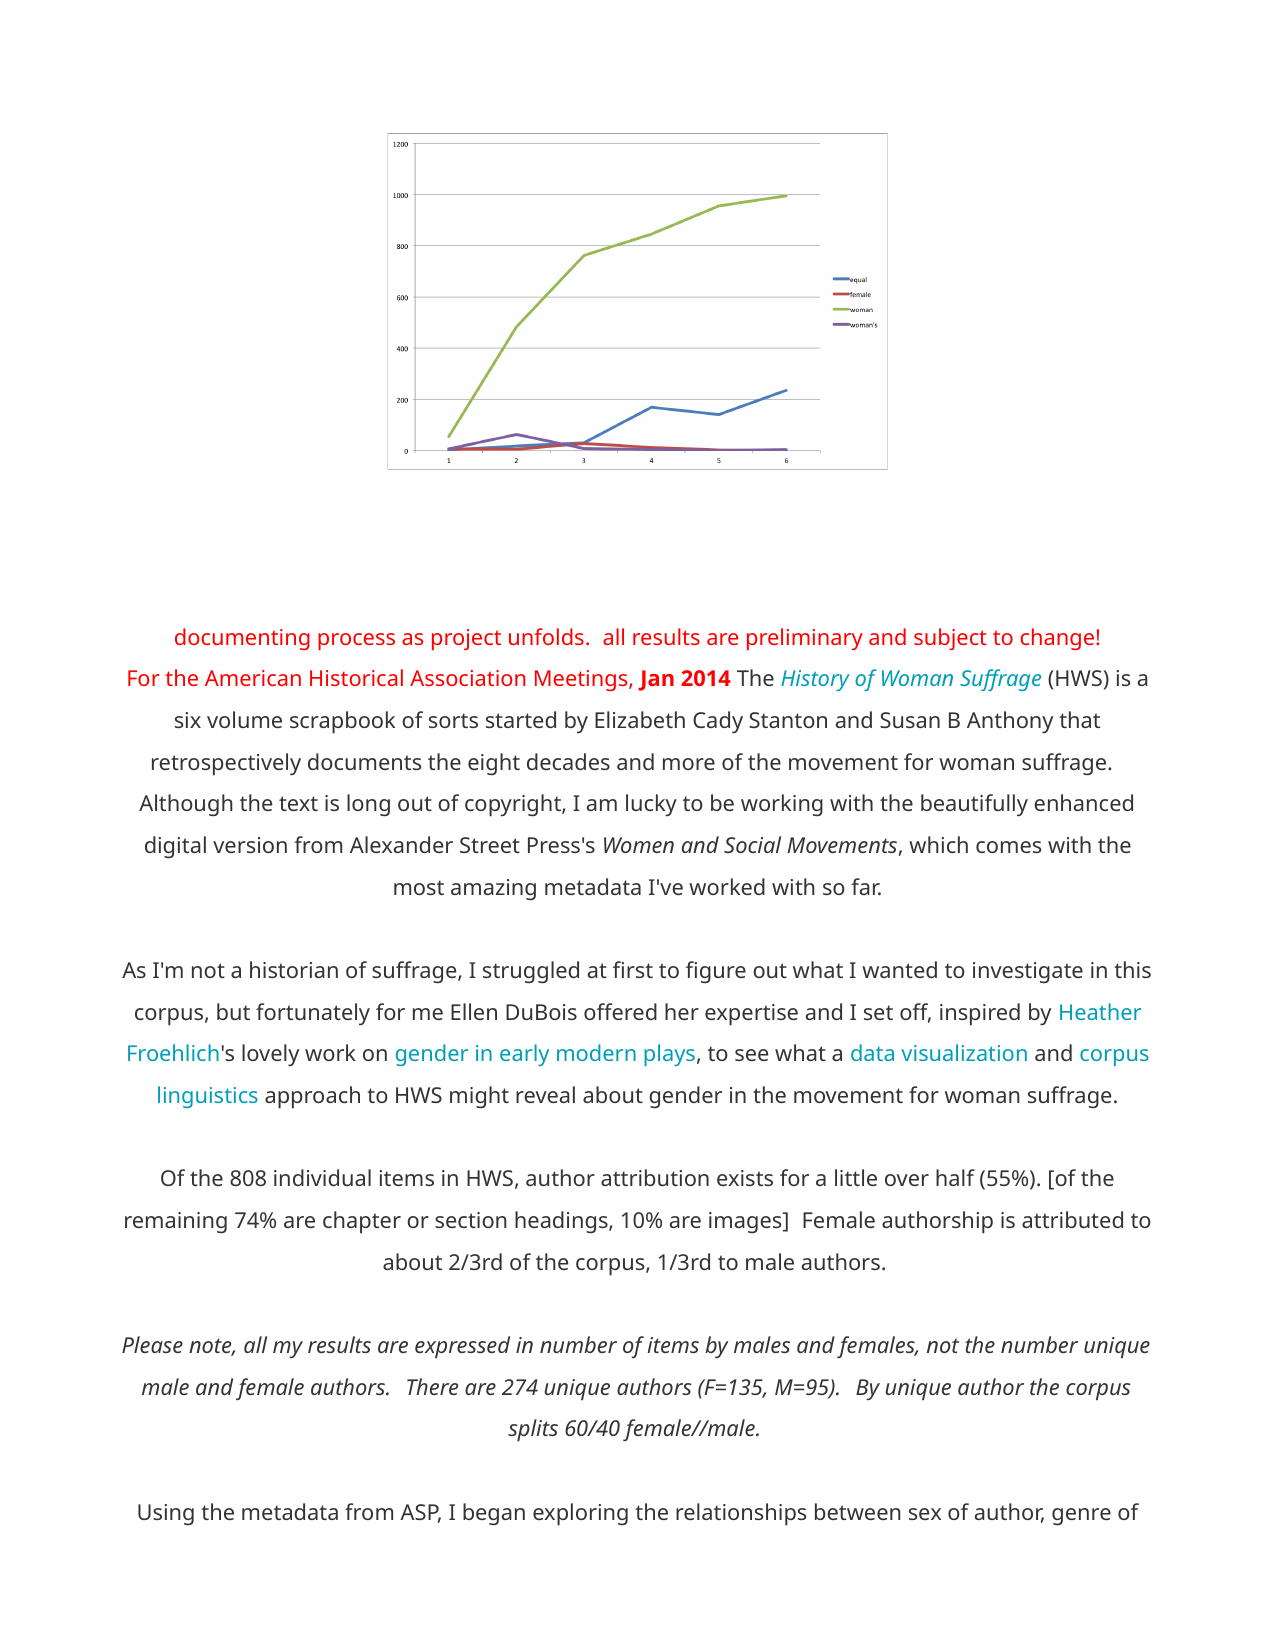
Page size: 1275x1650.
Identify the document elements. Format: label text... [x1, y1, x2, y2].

text documenting process as project unfolds. all results are preliminary and subject to change! For the American Historical Association Meetings, Jan 2014 The History of Woman Suffrage (HWS) is a six volume scrapbook of sorts started by Elizabeth Cady Stanton and Susan B Anthony that retrospectively documents the eight decades and more of the movement for woman suffrage. Although the text is long out of copyright, I am lucky to be working with the beautifully enhanced digital version from Alexander Street Press's Women and Social Movements, which comes with the most amazing metadata I've worked with so far. As I'm not a historian of suffrage, I struggled at first to figure out what I wanted to investigate in this corpus, but fortunately for me Ellen DuBois offered her expertise and I set off, inspired by Heather Froehlich's lovely work on gender in early modern plays, to see what a data visualization and corpus linguistics approach to HWS might reveal about gender in the movement for woman suffrage. Of the 808 individual items in HWS, author attribution exists for a little over half (55%). [of the remaining 74% are chapter or section headings, 10% are images] Female authorship is attributed to about 2/3rd of the corpus, 1/3rd to male authors. Please note, all my results are expressed in number of items by males and females, not the number unique male and female authors. There are 274 unique authors (F=135, M=95). By unique author the corpus splits 60/40 female//male. Using the metadata from ASP, I began exploring the relationships between sex of author, genre of [118, 497, 1157, 1527]
picture [387, 133, 888, 470]
